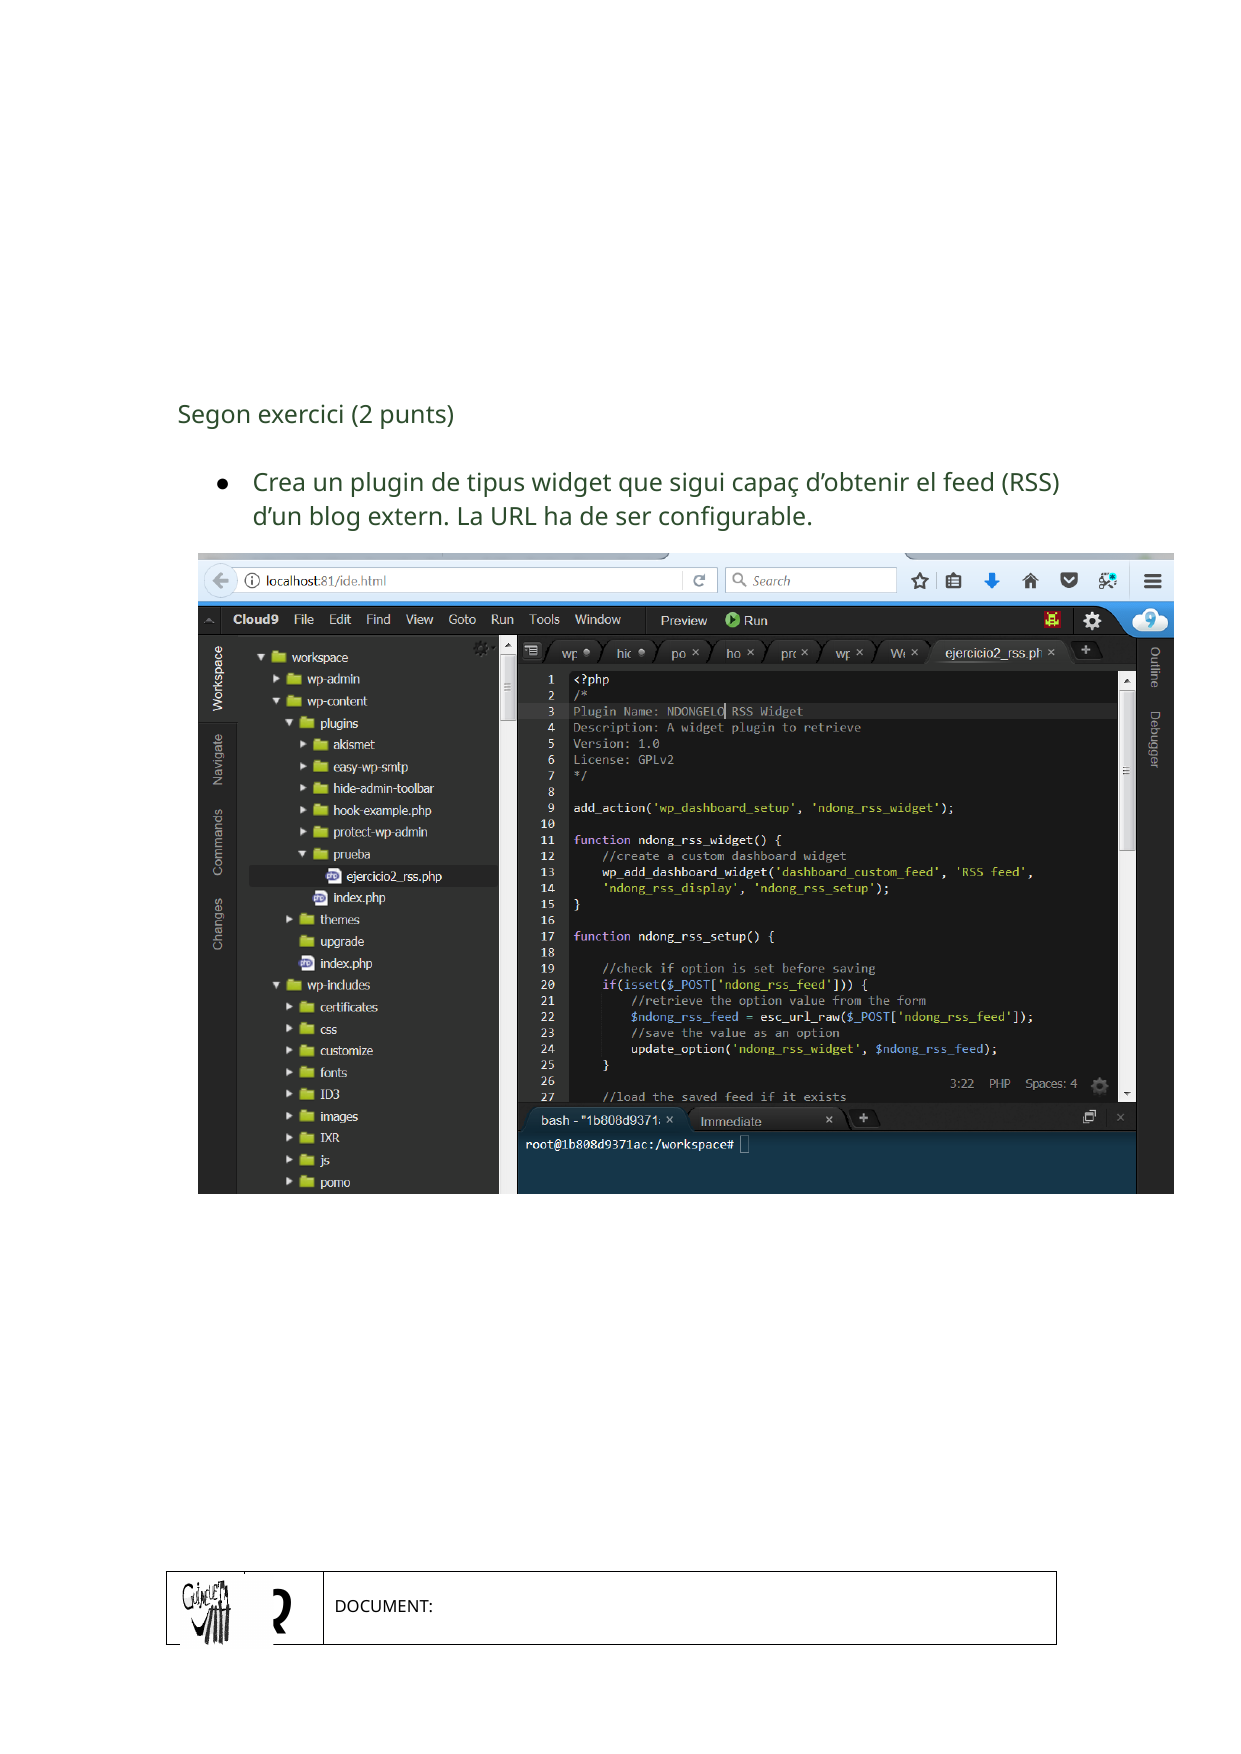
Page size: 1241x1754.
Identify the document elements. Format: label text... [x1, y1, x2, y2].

picture [180, 1574, 274, 1649]
picture [198, 553, 1174, 1194]
list Crea un plugin de tipus widget que sigui capaç d’obtenir el feed (RSS) d’un blog extern. La URL ha de ser configurable. [215, 465, 1063, 533]
text Segon exercici (2 punts) [177, 397, 1063, 431]
